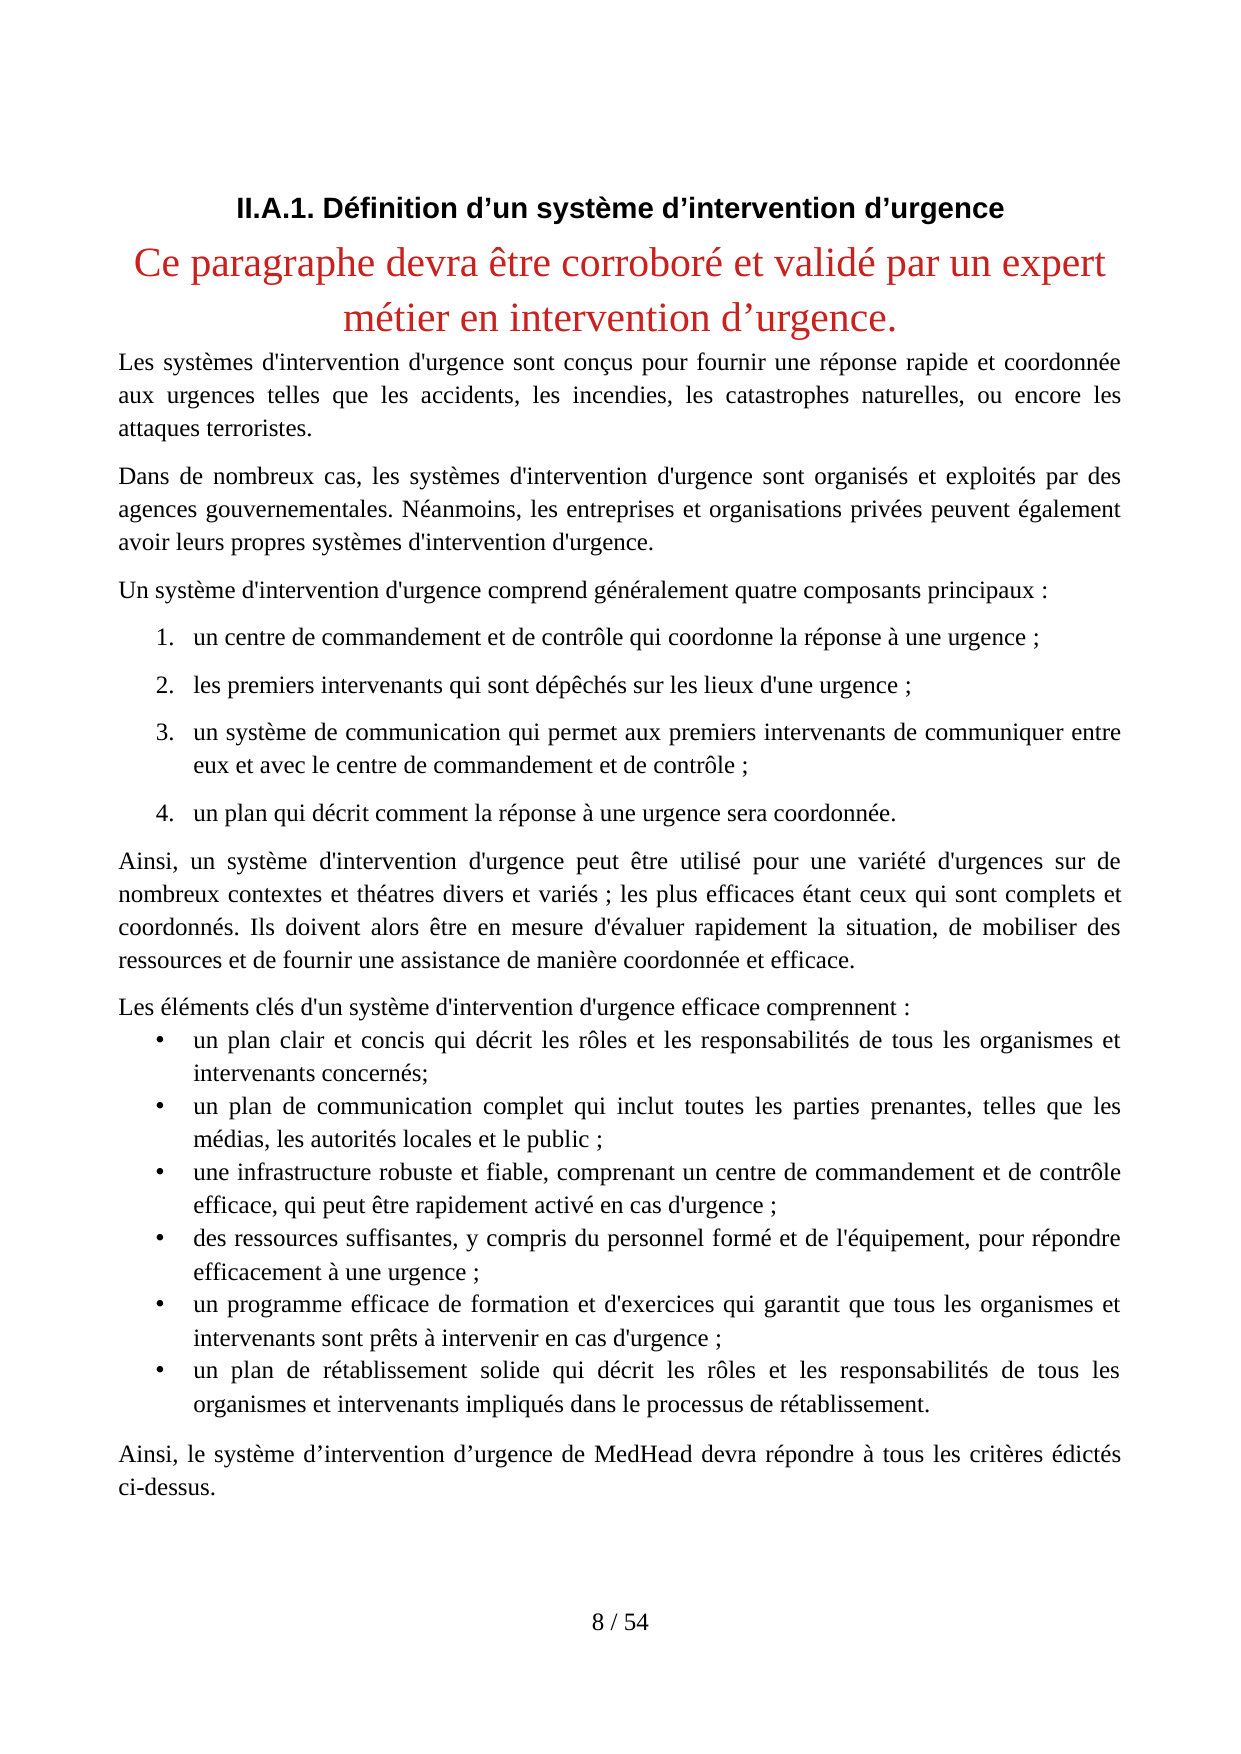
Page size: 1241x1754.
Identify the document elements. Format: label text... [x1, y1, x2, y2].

text Les systèmes d'intervention d'urgence sont conçus pour fournir une réponse rapide et coordonnée aux urgences telles que les accidents, les incendies, les catastrophes naturelles, ou encore les attaques terroristes. [118, 347, 1122, 442]
list une infrastructure robuste et fiable, comprenant un centre de commandement et de contrôle efficace, qui peut être rapidement activé en cas d'urgence ; [156, 1157, 1122, 1219]
list des ressources suffisantes, y compris du personnel formé et de l'équipement, pour répondre efficacement à une urgence ; [156, 1223, 1122, 1285]
list un système de communication qui permet aux premiers intervenants de communiquer entre eux et avec le centre de commandement et de contrôle ; [156, 717, 1122, 779]
text Un système d'intervention d'urgence comprend généralement quatre composants principaux : [118, 575, 1122, 603]
text Ainsi, un système d'intervention d'urgence peut être utilisé pour une variété d'urgences sur de nombreux contextes et théatres divers et variés ; les plus efficaces étant ceux qui sont complets et coordonnés. Ils doivent alors être en mesure d'évaluer rapidement la situation, de mobiliser des ressources et de fournir une assistance de manière coordonnée et efficace. [118, 846, 1122, 973]
list les premiers intervenants qui sont dépêchés sur les lieux d'une urgence ; [156, 670, 1122, 699]
list un plan clair et concis qui décrit les rôles et les responsabilités de tous les organismes et intervenants concernés; [156, 1025, 1122, 1087]
subtitle Définition d’un système d’intervention d’urgence [118, 191, 1122, 225]
list un centre de commandement et de contrôle qui coordonne la réponse à une urgence ; [156, 622, 1122, 651]
list un plan qui décrit comment la réponse à une urgence sera coordonnée. [156, 798, 1122, 827]
text Dans de nombreux cas, les systèmes d'intervention d'urgence sont organisés et exploités par des agences gouvernementales. Néanmoins, les entreprises et organisations privées peuvent également avoir leurs propres systèmes d'intervention d'urgence. [118, 461, 1122, 556]
text Ce paragraphe devra être corroboré et validé par un expert métier en intervention d’urgence. [118, 237, 1122, 340]
list un plan de rétablissement solide qui décrit les rôles et les responsabilités de tous les organismes et intervenants impliqués dans le processus de rétablissement. [156, 1356, 1122, 1417]
list un programme efficace de formation et d'exercices qui garantit que tous les organismes et intervenants sont prêts à intervenir en cas d'urgence ; [156, 1289, 1122, 1351]
text Ainsi, le système d’intervention d’urgence de MedHead devra répondre à tous les critères édictés ci-dessus. [118, 1439, 1122, 1501]
list un plan de communication complet qui inclut toutes les parties prenantes, telles que les médias, les autorités locales et le public ; [156, 1091, 1122, 1153]
text Les éléments clés d'un système d'intervention d'urgence efficace comprennent : [118, 992, 1122, 1021]
